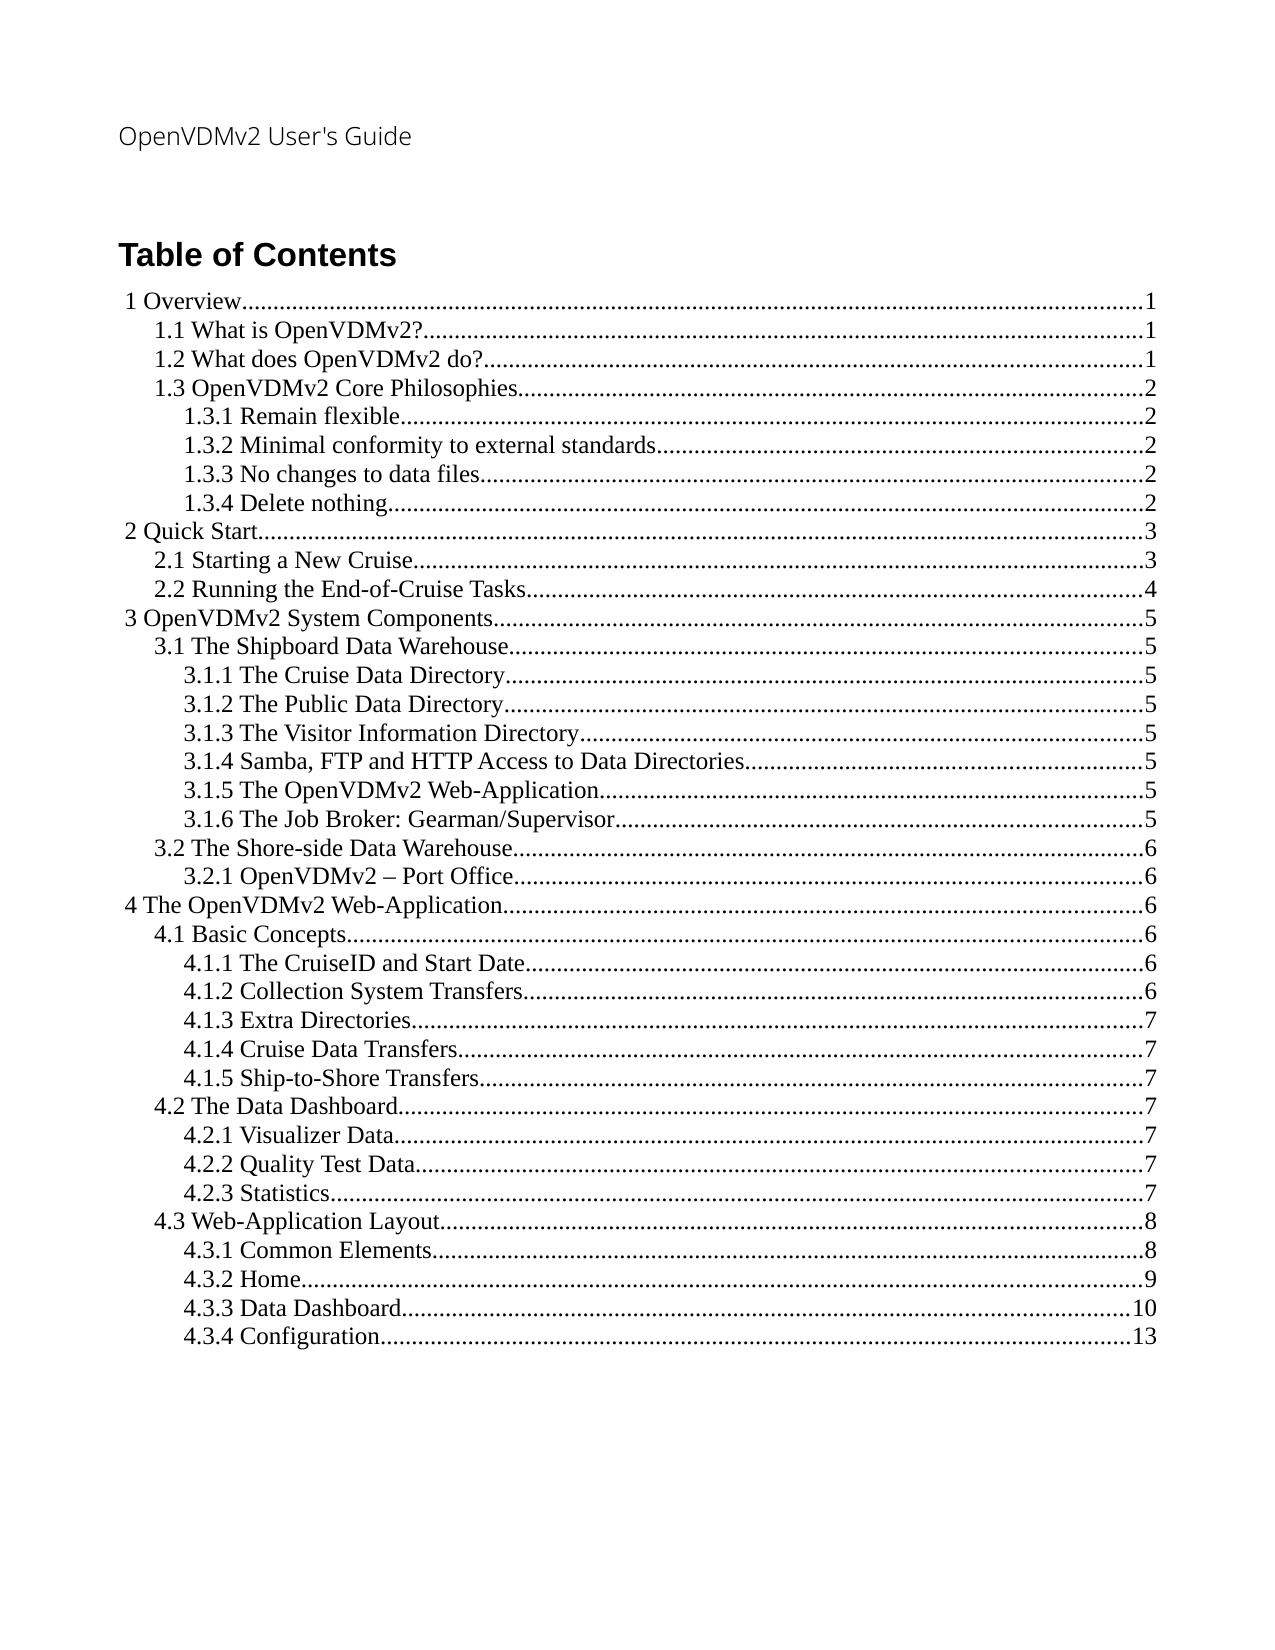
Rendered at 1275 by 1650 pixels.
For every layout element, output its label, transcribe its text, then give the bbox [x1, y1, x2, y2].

text 3.1.5 The OpenVDMv2 Web-Application 5 [177, 775, 1157, 804]
text 1.3.2 Minimal conformity to external standards 2 [177, 430, 1157, 459]
text 4.1.2 Collection System Transfers 6 [177, 976, 1157, 1005]
text 3 OpenVDMv2 System Components 5 [118, 603, 1157, 631]
text 4.1.4 Cruise Data Transfers 7 [177, 1034, 1157, 1063]
text 2 Quick Start 3 [118, 516, 1157, 545]
subtitle Table of Contents [118, 235, 1157, 274]
text 3.1.6 The Job Broker: Gearman/Supervisor 5 [177, 804, 1157, 833]
text 2.1 Starting a New Cruise 3 [148, 545, 1157, 574]
text 1.1 What is OpenVDMv2? 1 [148, 315, 1157, 344]
text 1.3.3 No changes to data files 2 [177, 459, 1157, 488]
text 4.3.1 Common Elements 8 [177, 1235, 1157, 1264]
text 4.3.4 Configuration 13 [177, 1321, 1157, 1350]
text 1.3 OpenVDMv2 Core Philosophies 2 [148, 373, 1157, 401]
text 4.3.3 Data Dashboard 10 [177, 1293, 1157, 1321]
text 3.1.1 The Cruise Data Directory 5 [177, 660, 1157, 689]
text 4.1 Basic Concepts 6 [148, 919, 1157, 948]
text 3.1.3 The Visitor Information Directory 5 [177, 718, 1157, 746]
text 3.1.2 The Public Data Directory 5 [177, 689, 1157, 718]
text 4.3.2 Home 9 [177, 1264, 1157, 1293]
text 2.2 Running the End-of-Cruise Tasks 4 [148, 574, 1157, 603]
text 4.1.3 Extra Directories 7 [177, 1005, 1157, 1034]
text 4.2.2 Quality Test Data 7 [177, 1149, 1157, 1178]
text 3.1.4 Samba, FTP and HTTP Access to Data Directories 5 [177, 746, 1157, 775]
text 1.3.1 Remain flexible 2 [177, 401, 1157, 430]
text 4.2 The Data Dashboard 7 [148, 1091, 1157, 1120]
text 3.1 The Shipboard Data Warehouse 5 [148, 631, 1157, 660]
text 1.2 What does OpenVDMv2 do? 1 [148, 344, 1157, 373]
text 3.2.1 OpenVDMv2 – Port Office 6 [177, 861, 1157, 890]
text 4.3 Web-Application Layout 8 [148, 1206, 1157, 1235]
text 4.1.5 Ship-to-Shore Transfers 7 [177, 1063, 1157, 1091]
text 1 Overview 1 [118, 286, 1157, 315]
text 4 The OpenVDMv2 Web-Application 6 [118, 890, 1157, 919]
text 1.3.4 Delete nothing 2 [177, 488, 1157, 516]
text 4.1.1 The CruiseID and Start Date 6 [177, 948, 1157, 976]
text 4.2.3 Statistics 7 [177, 1178, 1157, 1206]
text 4.2.1 Visualizer Data 7 [177, 1120, 1157, 1149]
text 3.2 The Shore-side Data Warehouse 6 [148, 833, 1157, 861]
